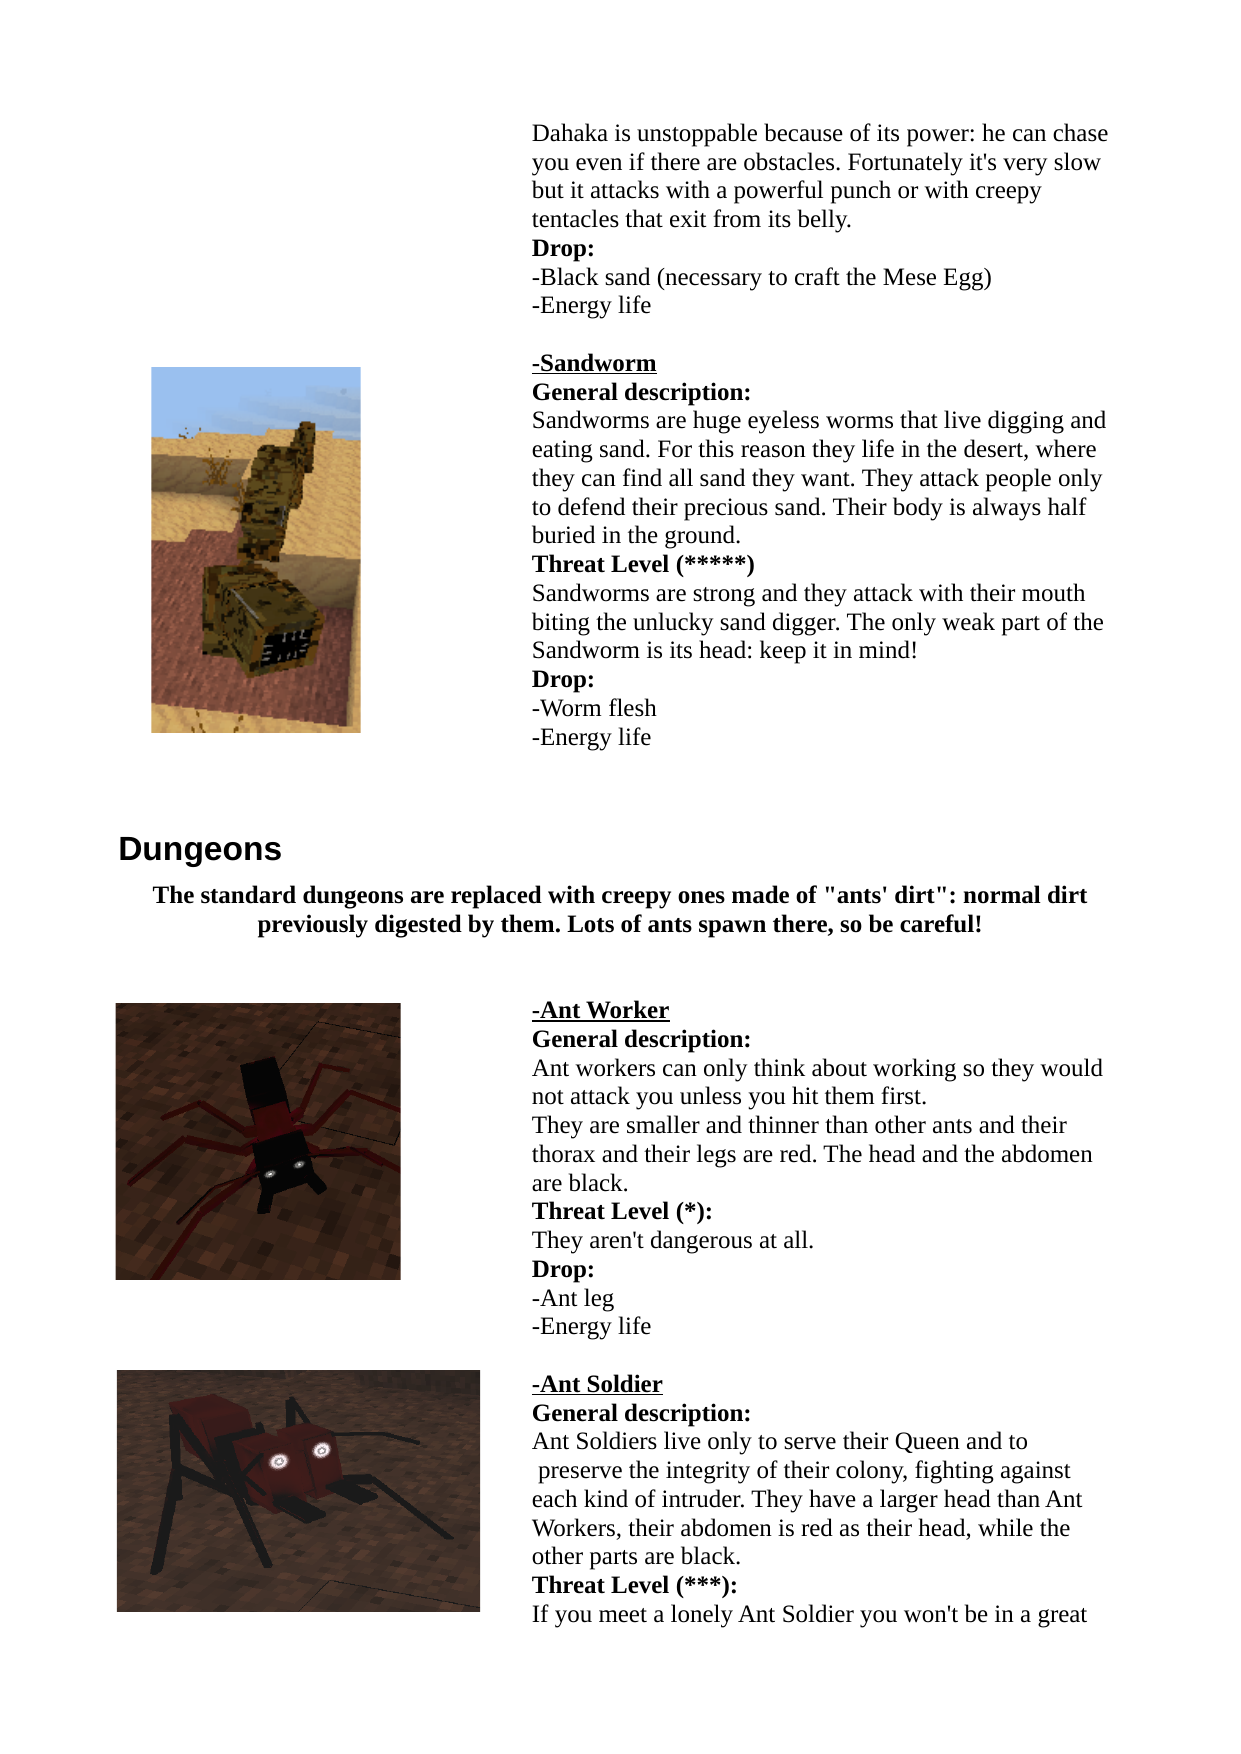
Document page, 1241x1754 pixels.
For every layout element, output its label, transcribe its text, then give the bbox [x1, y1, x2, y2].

text They are smaller and thinner than other ants and their thorax and their legs are red. The head and the abdomen are black. [532, 1110, 1122, 1196]
text Sandworms are strong and they attack with their mouth biting the unlucky sand digger. The only weak part of the Sandworm is its head: keep it in mind! [532, 578, 1122, 664]
text -Black sand (necessary to craft the Mese Egg) [532, 262, 1122, 291]
text Sandworms are huge eyeless worms that live digging and eating sand. For this reason they life in the desert, where they can find all sand they want. They attack people only to defend their precious sand. Their body is always half buried in the ground. [532, 406, 1122, 549]
text Ant Soldiers live only to serve their Queen and to [532, 1426, 1122, 1455]
picture [151, 367, 361, 733]
picture [116, 1370, 481, 1612]
text Dahaka is unstoppable because of its power: he can chase you even if there are obstacles. Fortunately it's very slow but it attacks with a powerful punch or with creepy tentacles that exit from its belly. [532, 118, 1122, 233]
text General description: [532, 377, 1122, 406]
text General description: [532, 1024, 1122, 1053]
text Drop: [532, 664, 1122, 693]
text The standard dungeons are replaced with creepy ones made of "ants' dirt": normal dirt previously digested by them. Lots of ants spawn there, so be careful! [118, 880, 1122, 938]
text -Worm flesh [532, 693, 1122, 722]
text Drop: [532, 1254, 1122, 1283]
text -Sandworm [532, 348, 1122, 377]
subtitle Dungeons [118, 829, 1122, 868]
text -Ant Soldier [532, 1369, 1122, 1398]
text Drop: [532, 233, 1122, 262]
text General description: [532, 1398, 1122, 1426]
text -Ant Worker [532, 995, 1122, 1024]
text If you meet a lonely Ant Soldier you won't be in a great [532, 1599, 1122, 1628]
text Threat Level (*****) [532, 549, 1122, 578]
text preserve the integrity of their colony, fighting against each kind of intruder. They have a larger head than Ant Workers, their abdomen is red as their head, while the other parts are black. [532, 1455, 1122, 1570]
text -Energy life [532, 291, 1122, 319]
text Threat Level (***): [532, 1570, 1122, 1599]
text -Energy life [532, 1311, 1122, 1340]
text Ant workers can only think about working so they would not attack you unless you hit them first. [532, 1053, 1122, 1110]
text They aren't dangerous at all. [532, 1225, 1122, 1254]
text Threat Level (*): [532, 1196, 1122, 1225]
picture [115, 1003, 401, 1280]
text -Ant leg [532, 1283, 1122, 1311]
text -Energy life [532, 722, 1122, 751]
